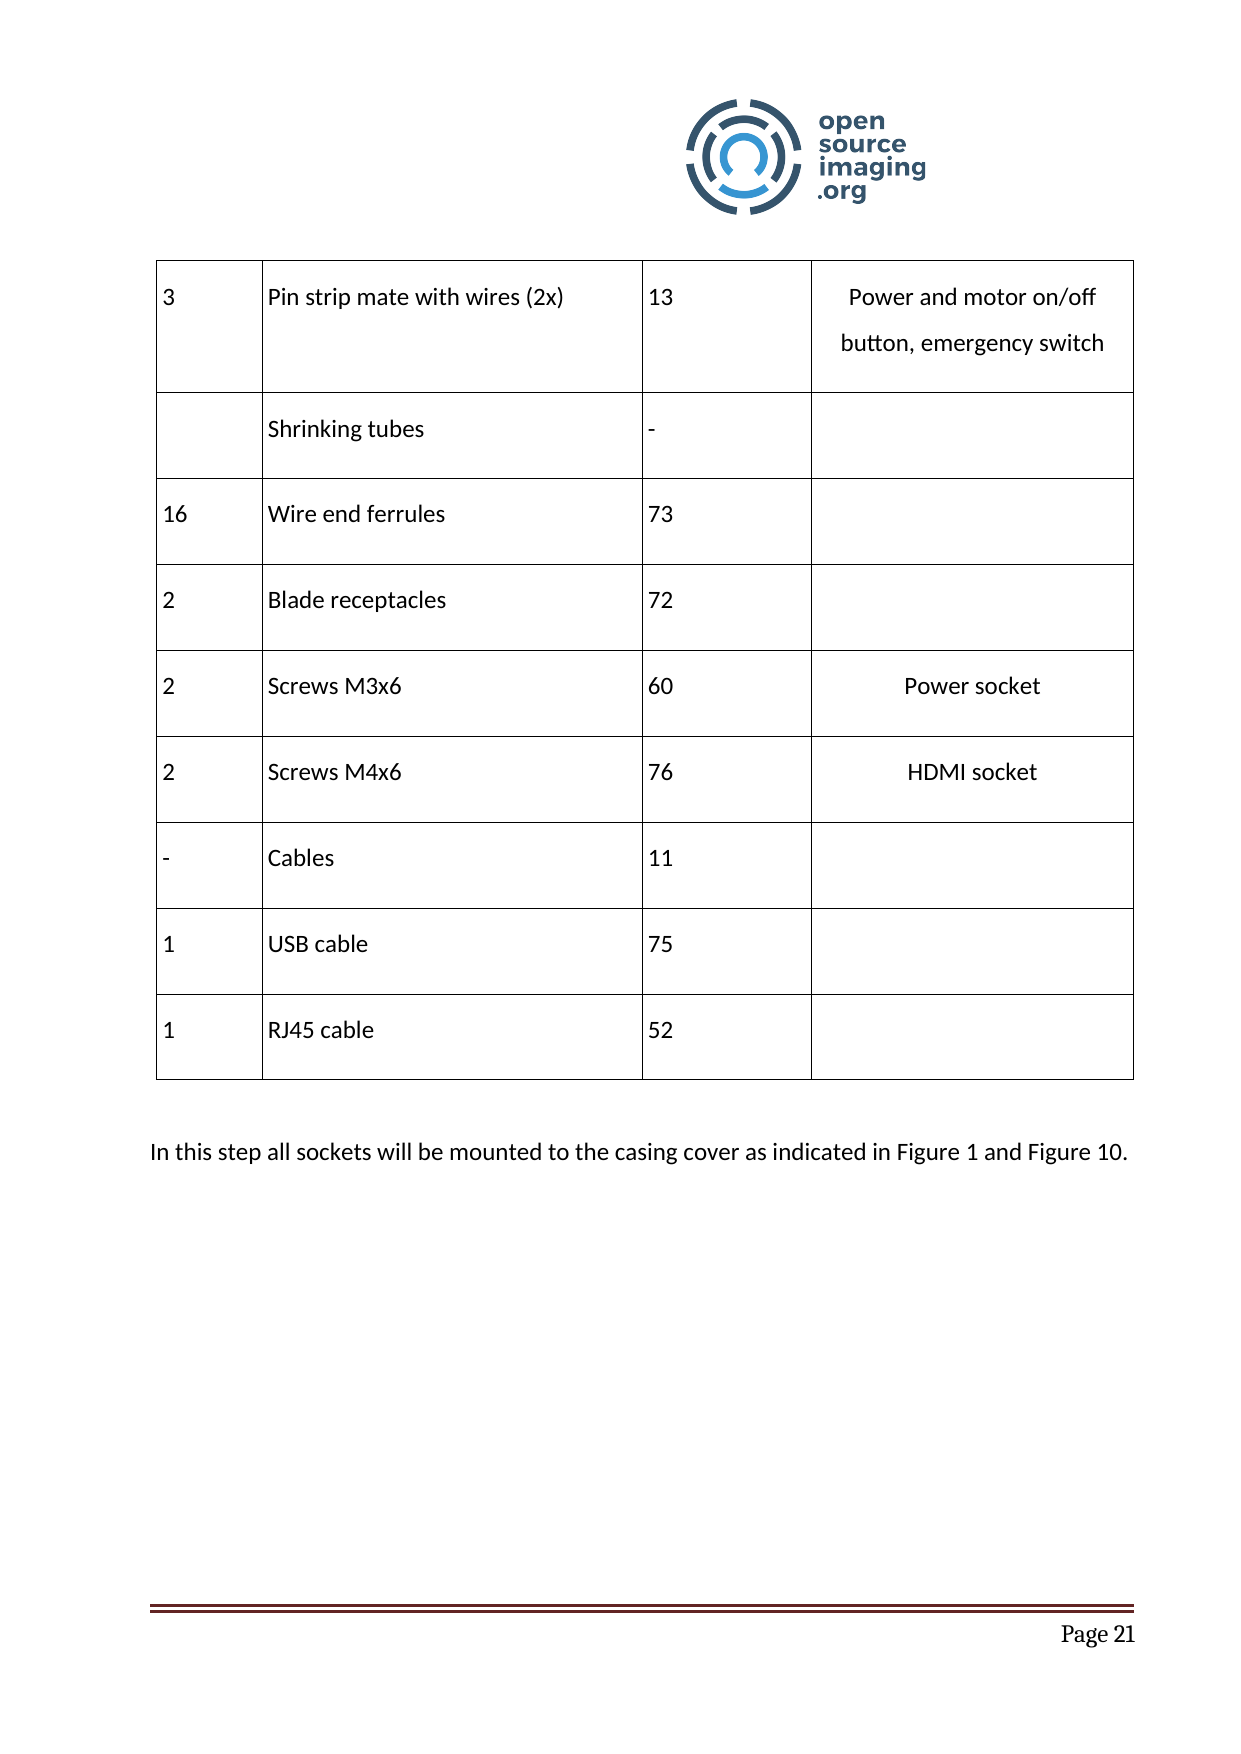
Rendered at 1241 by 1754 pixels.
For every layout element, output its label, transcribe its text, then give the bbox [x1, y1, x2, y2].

table_cell 60 [643, 651, 811, 736]
table_cell 52 [643, 995, 811, 1079]
table_cell Wire end ferrules [263, 479, 642, 564]
table_cell - [157, 823, 262, 907]
table_cell 72 [643, 565, 811, 650]
table_cell Screws M3x6 [263, 651, 642, 736]
table_cell Blade receptacles [263, 565, 642, 650]
table_cell 2 [157, 737, 262, 822]
table_cell Shrinking tubes [263, 393, 642, 478]
table_cell 16 [157, 479, 262, 564]
table_cell USB cable [263, 909, 642, 993]
table_cell [812, 909, 1133, 993]
table_cell Power socket [812, 651, 1133, 736]
table_cell Cables [263, 823, 642, 907]
list In this step all sockets will be mounted to the casing cover as indicated in Figure 1 and Figure 10. [150, 1136, 1134, 1166]
table_cell RJ45 cable [263, 995, 642, 1079]
table_cell [812, 393, 1133, 478]
table_cell [812, 823, 1133, 907]
table_cell [812, 565, 1133, 650]
table_cell 11 [643, 823, 811, 907]
table_cell 73 [643, 479, 811, 564]
table_cell 2 [157, 651, 262, 736]
table_cell 76 [643, 737, 811, 822]
table_cell Pin strip mate with wires (2x) [263, 261, 642, 392]
table_cell - [643, 393, 811, 478]
table_cell 13 [643, 261, 811, 392]
table_cell 3 [157, 261, 262, 392]
table_cell Power and motor on/off button, emergency switch [812, 261, 1133, 392]
table_cell 1 [157, 909, 262, 993]
table_cell [812, 479, 1133, 564]
table_cell [812, 995, 1133, 1079]
table_cell [157, 393, 262, 478]
table_cell 75 [643, 909, 811, 993]
table_cell Screws M4x6 [263, 737, 642, 822]
table_cell HDMI socket [812, 737, 1133, 822]
table_cell 1 [157, 995, 262, 1079]
table_cell 2 [157, 565, 262, 650]
